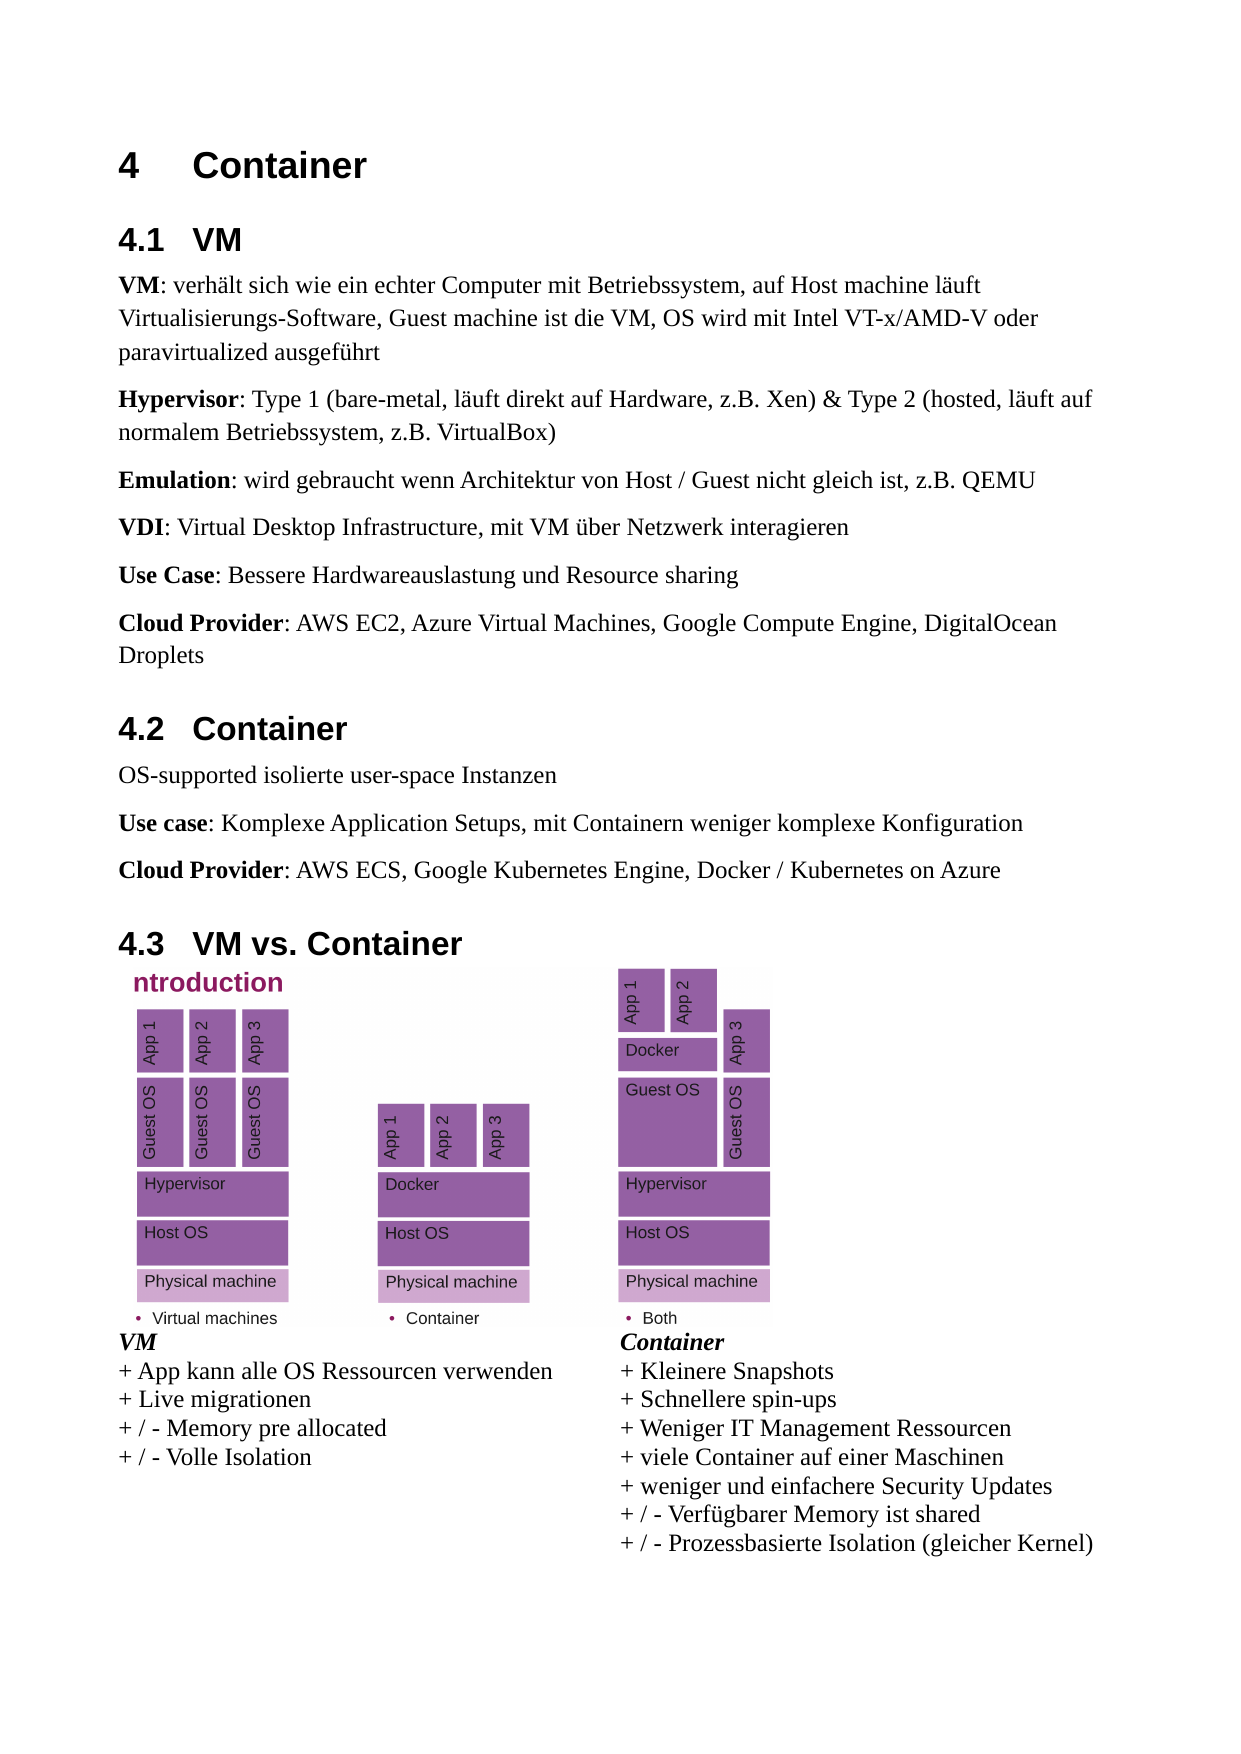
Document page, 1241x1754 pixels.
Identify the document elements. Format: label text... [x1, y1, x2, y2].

text Cloud Provider: AWS ECS, Google Kubernetes Engine, Docker / Kubernetes on Azure [118, 855, 1122, 884]
subtitle Container [118, 143, 1122, 186]
text OS-supported isolierte user-space Instanzen [118, 760, 1122, 789]
text Use case: Komplexe Application Setups, mit Containern weniger komplexe Konfiguration [118, 808, 1122, 836]
table_cell + App kann alle OS Ressourcen verwenden + Live migrationen + / - Memory pre allocated + / - Volle Isolation [118, 1356, 620, 1557]
text VM: verhält sich wie ein echter Computer mit Betriebssystem, auf Host machine läuft Virtualisierungs-Software, Guest machine ist die VM, OS wird mit Intel VT-x/AMD-V oder paravirtualized ausgeführt [118, 271, 1122, 365]
text Emulation: wird gebraucht wenn Architektur von Host / Guest nicht gleich ist, z.B. QEMU [118, 465, 1122, 493]
text Hypervisor: Type 1 (bare-metal, läuft direkt auf Hardware, z.B. Xen) & Type 2 (hosted, läuft auf normalem Betriebssystem, z.B. VirtualBox) [118, 384, 1122, 446]
subtitle VM vs. Container [118, 924, 1122, 962]
text VDI: Virtual Desktop Infrastructure, mit VM über Netzwerk interagieren [118, 512, 1122, 541]
text Cloud Provider: AWS EC2, Azure Virtual Machines, Google Compute Engine, DigitalOcean Droplets [118, 608, 1122, 669]
subtitle Container [118, 709, 1122, 747]
subtitle VM [118, 219, 1122, 258]
table_cell + Kleinere Snapshots + Schnellere spin-ups + Weniger IT Management Ressourcen + viele Container auf einer Maschinen + weniger und einfachere Security Updates + / - Verfügbarer Memory ist shared + / - Prozessbasierte Isolation (gleicher Kernel) [620, 1356, 1122, 1557]
table_header VM [118, 1327, 620, 1356]
picture [133, 967, 773, 1327]
table_header Container [620, 1327, 1122, 1356]
text Use Case: Bessere Hardwareauslastung und Resource sharing [118, 560, 1122, 589]
